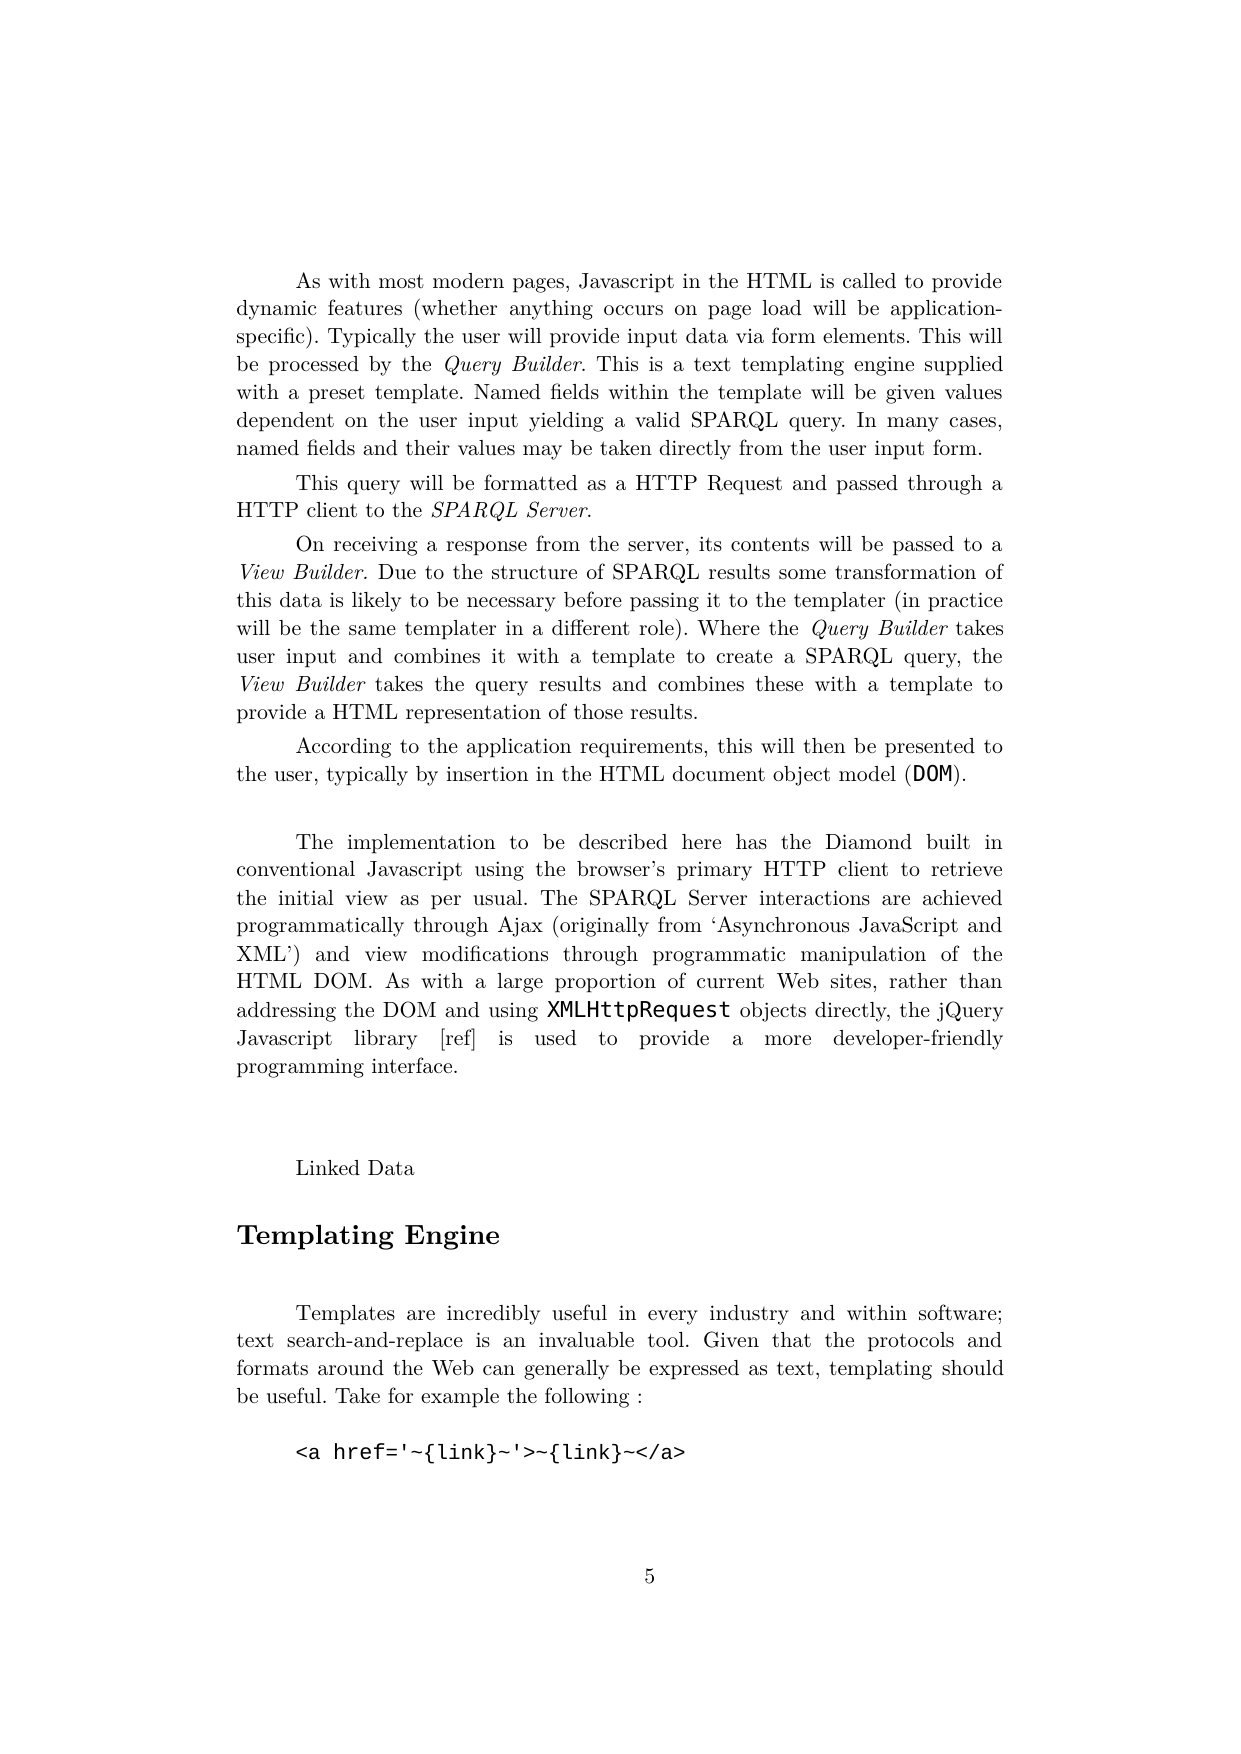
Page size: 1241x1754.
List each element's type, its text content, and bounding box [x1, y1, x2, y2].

text According to the application requirements, this will then be presented to the user, typically by insertion in the HTML document object model (DOM). [236, 732, 1004, 787]
text The implementation to be described here has the Diamond built in conventional Javascript using the browser’s primary HTTP client to retrieve the initial view as per usual. The SPARQL Server interactions are achieved programmatically through Ajax (originally from ‘Asynchronous JavaScript and XML’) and view modifications through programmatic manipulation of the HTML DOM. As with a large proportion of current Web sites, rather than addressing the DOM and using XMLHttpRequest objects directly, the jQuery Javascript library [ref] is used to provide a more developer-friendly programming interface. [236, 827, 1004, 1079]
text Linked Data [236, 1153, 1004, 1181]
text As with most modern pages, Javascript in the HTML is called to provide dynamic features (whether anything occurs on page load will be application-specific). Typically the user will provide input data via form elements. This will be processed by the Query Builder. This is a text templating engine supplied with a preset template. Named fields within the template will be given values dependent on the user input yielding a valid SPARQL query. In many cases, named fields and their values may be taken directly from the user input form. [236, 266, 1004, 462]
subtitle Templating Engine [236, 1216, 1004, 1252]
text <a href='~{link}~'>~{link}~</a> [236, 1442, 1004, 1464]
text Templates are incredibly useful in every industry and within software; text search-and-replace is an invaluable tool. Given that the protocols and formats around the Web can generally be expressed as text, templating should be useful. Take for example the following : [236, 1298, 1004, 1410]
text This query will be formatted as a HTTP Request and passed through a HTTP client to the SPARQL Server. [236, 468, 1004, 524]
text On receiving a response from the server, its contents will be passed to a View Builder. Due to the structure of SPARQL results some transformation of this data is likely to be necessary before passing it to the templater (in practice will be the same templater in a different role). Where the Query Builder takes user input and combines it with a template to create a SPARQL query, the View Builder takes the query results and combines these with a template to provide a HTML representation of those results. [236, 529, 1004, 726]
